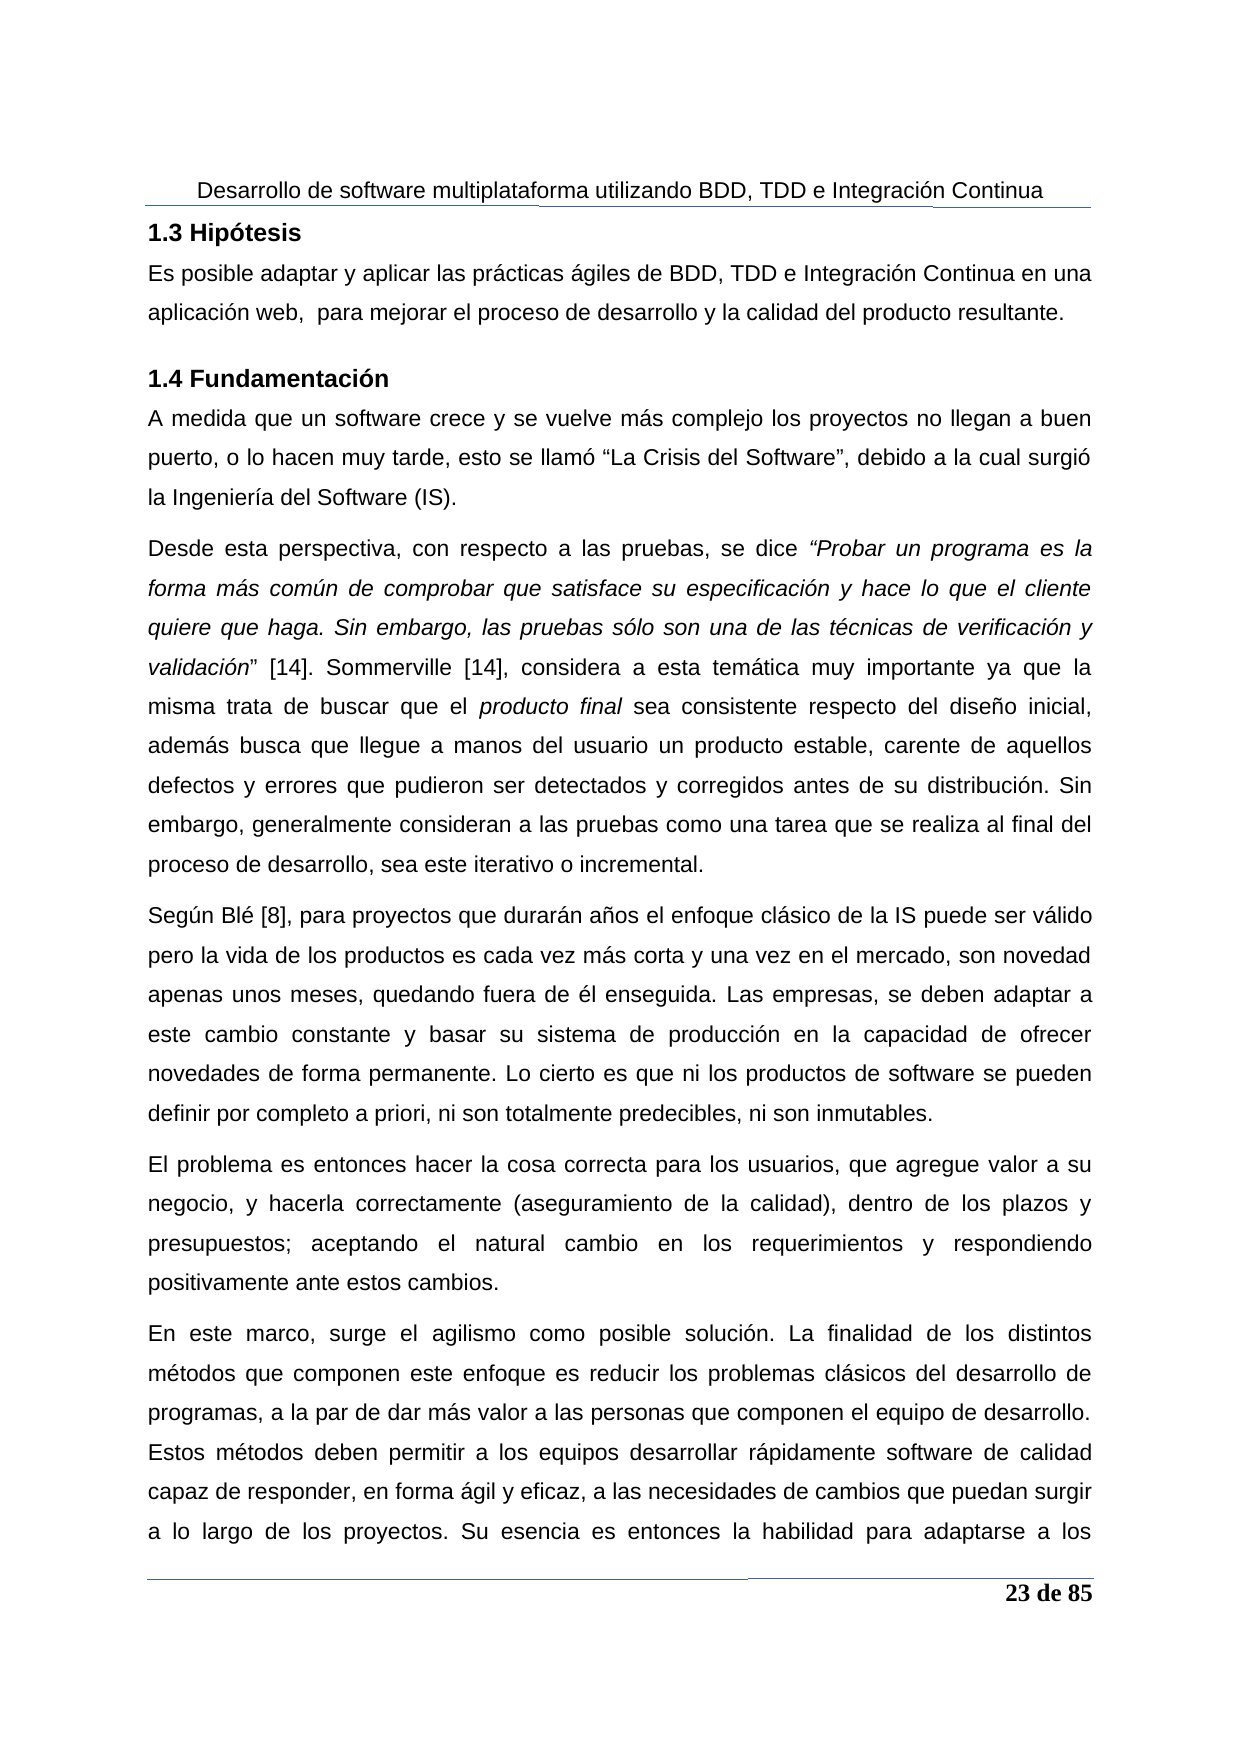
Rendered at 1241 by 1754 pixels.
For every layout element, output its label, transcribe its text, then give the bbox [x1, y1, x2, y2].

text En este marco, surge el agilismo como posible solución. La finalidad de los distintos métodos que componen este enfoque es reducir los problemas clásicos del desarrollo de programas, a la par de dar más valor a las personas que componen el equipo de desarrollo. Estos métodos deben permitir a los equipos desarrollar rápidamente software de calidad capaz de responder, en forma ágil y eficaz, a las necesidades de cambios que puedan surgir a lo largo de los proyectos. Su esencia es entonces la habilidad para adaptarse a los [148, 1320, 1093, 1544]
text Según Blé [8], para proyectos que durarán años el enfoque clásico de la IS puede ser válido pero la vida de los productos es cada vez más corta y una vez en el mercado, son novedad apenas unos meses, quedando fuera de él enseguida. Las empresas, se deben adaptar a este cambio constante y basar su sistema de producción en la capacidad de ofrecer novedades de forma permanente. Lo cierto es que ni los productos de software se pueden definir por completo a priori, ni son totalmente predecibles, ni son inmutables. [148, 902, 1093, 1126]
text Es posible adaptar y aplicar las prácticas ágiles de BDD, TDD e Integración Continua en una aplicación web, para mejorar el proceso de desarrollo y la calidad del producto resultante. [148, 259, 1093, 325]
text Desde esta perspectiva, con respecto a las pruebas, se dice “Probar un programa es la forma más común de comprobar que satisface su especificación y hace lo que el cliente quiere que haga. Sin embargo, las pruebas sólo son una de las técnicas de verificación y validación” [14]. Sommerville [14], considera a esta temática muy importante ya que la misma trata de buscar que el producto final sea consistente respecto del diseño inicial, además busca que llegue a manos del usuario un producto estable, carente de aquellos defectos y errores que pudieron ser detectados y corregidos antes de su distribución. Sin embargo, generalmente consideran a las pruebas como una tarea que se realiza al final del proceso de desarrollo, sea este iterativo o incremental. [148, 535, 1093, 877]
text A medida que un software crece y se vuelve más complejo los proyectos no llegan a buen puerto, o lo hacen muy tarde, esto se llamó “La Crisis del Software”, debido a la cual surgió la Ingeniería del Software (IS). [148, 405, 1093, 510]
subtitle 1.4 Fundamentación [148, 363, 1093, 392]
text El problema es entonces hacer la cosa correcta para los usuarios, que agregue valor a su negocio, y hacerla correctamente (aseguramiento de la calidad), dentro de los plazos y presupuestos; aceptando el natural cambio en los requerimientos y respondiendo positivamente ante estos cambios. [148, 1151, 1093, 1296]
subtitle 1.3 Hipótesis [148, 218, 1093, 247]
